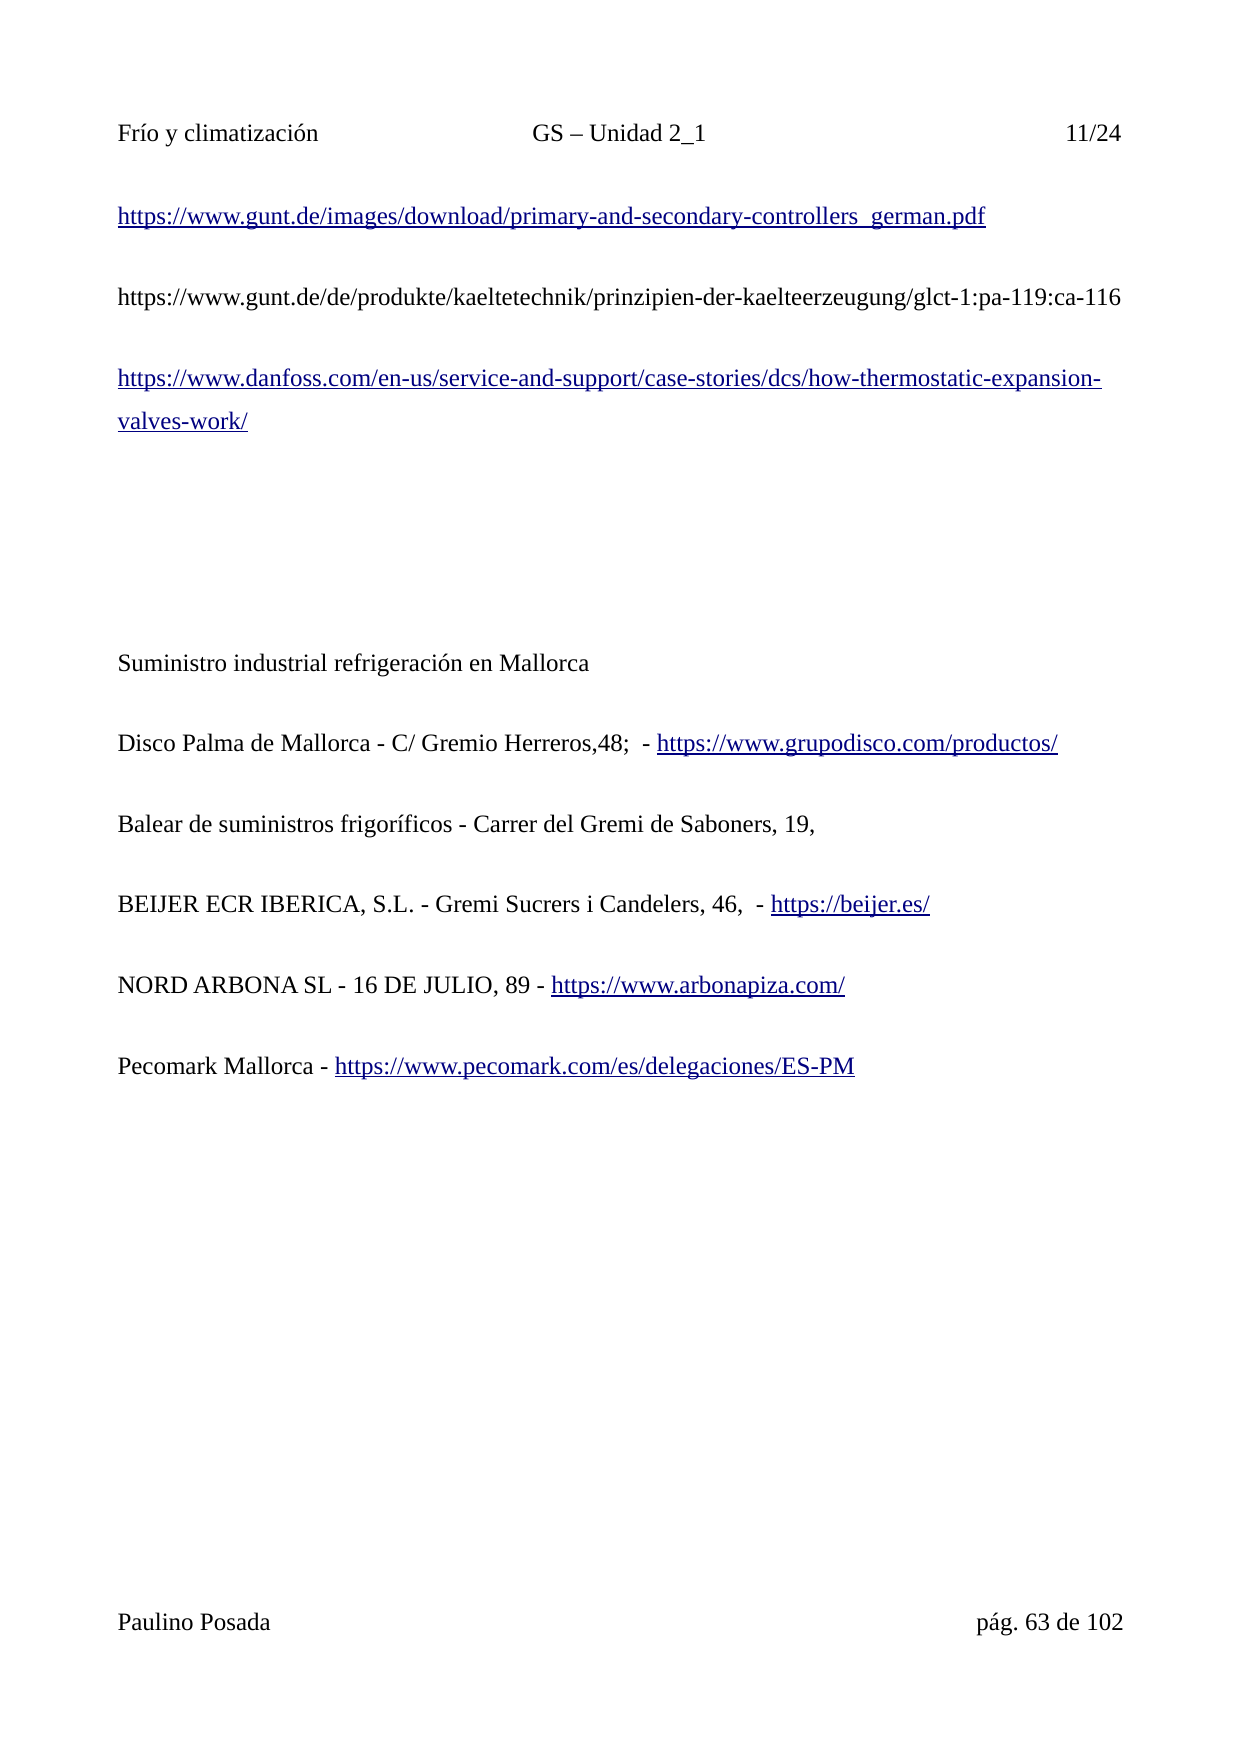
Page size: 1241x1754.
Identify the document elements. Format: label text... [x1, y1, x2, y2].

text BEIJER ECR IBERICA, S.L. - Gremi Sucrers i Candelers, 46, - https://beijer.es/ [117, 889, 1123, 918]
text Disco Palma de Mallorca - C/ Gremio Herreros,48; - https://www.grupodisco.com/productos/ [117, 728, 1123, 757]
text NORD ARBONA SL - 16 DE JULIO, 89 - https://www.arbonapiza.com/ [117, 970, 1123, 999]
text Suministro industrial refrigeración en Mallorca [117, 648, 1123, 676]
text https://www.gunt.de/images/download/primary-and-secondary-controllers_german.pdf [117, 201, 1123, 230]
text https://www.danfoss.com/en-us/service-and-support/case-stories/dcs/how-thermostatic-expansion-valves-work/ [117, 363, 1123, 434]
text https://www.gunt.de/de/produkte/kaeltetechnik/prinzipien-der-kaelteerzeugung/glct-1:pa-119:ca-116 [117, 282, 1123, 311]
text Pecomark Mallorca - https://www.pecomark.com/es/delegaciones/ES-PM [117, 1051, 1123, 1079]
text Balear de suministros frigoríficos - Carrer del Gremi de Saboners, 19, [117, 809, 1123, 838]
